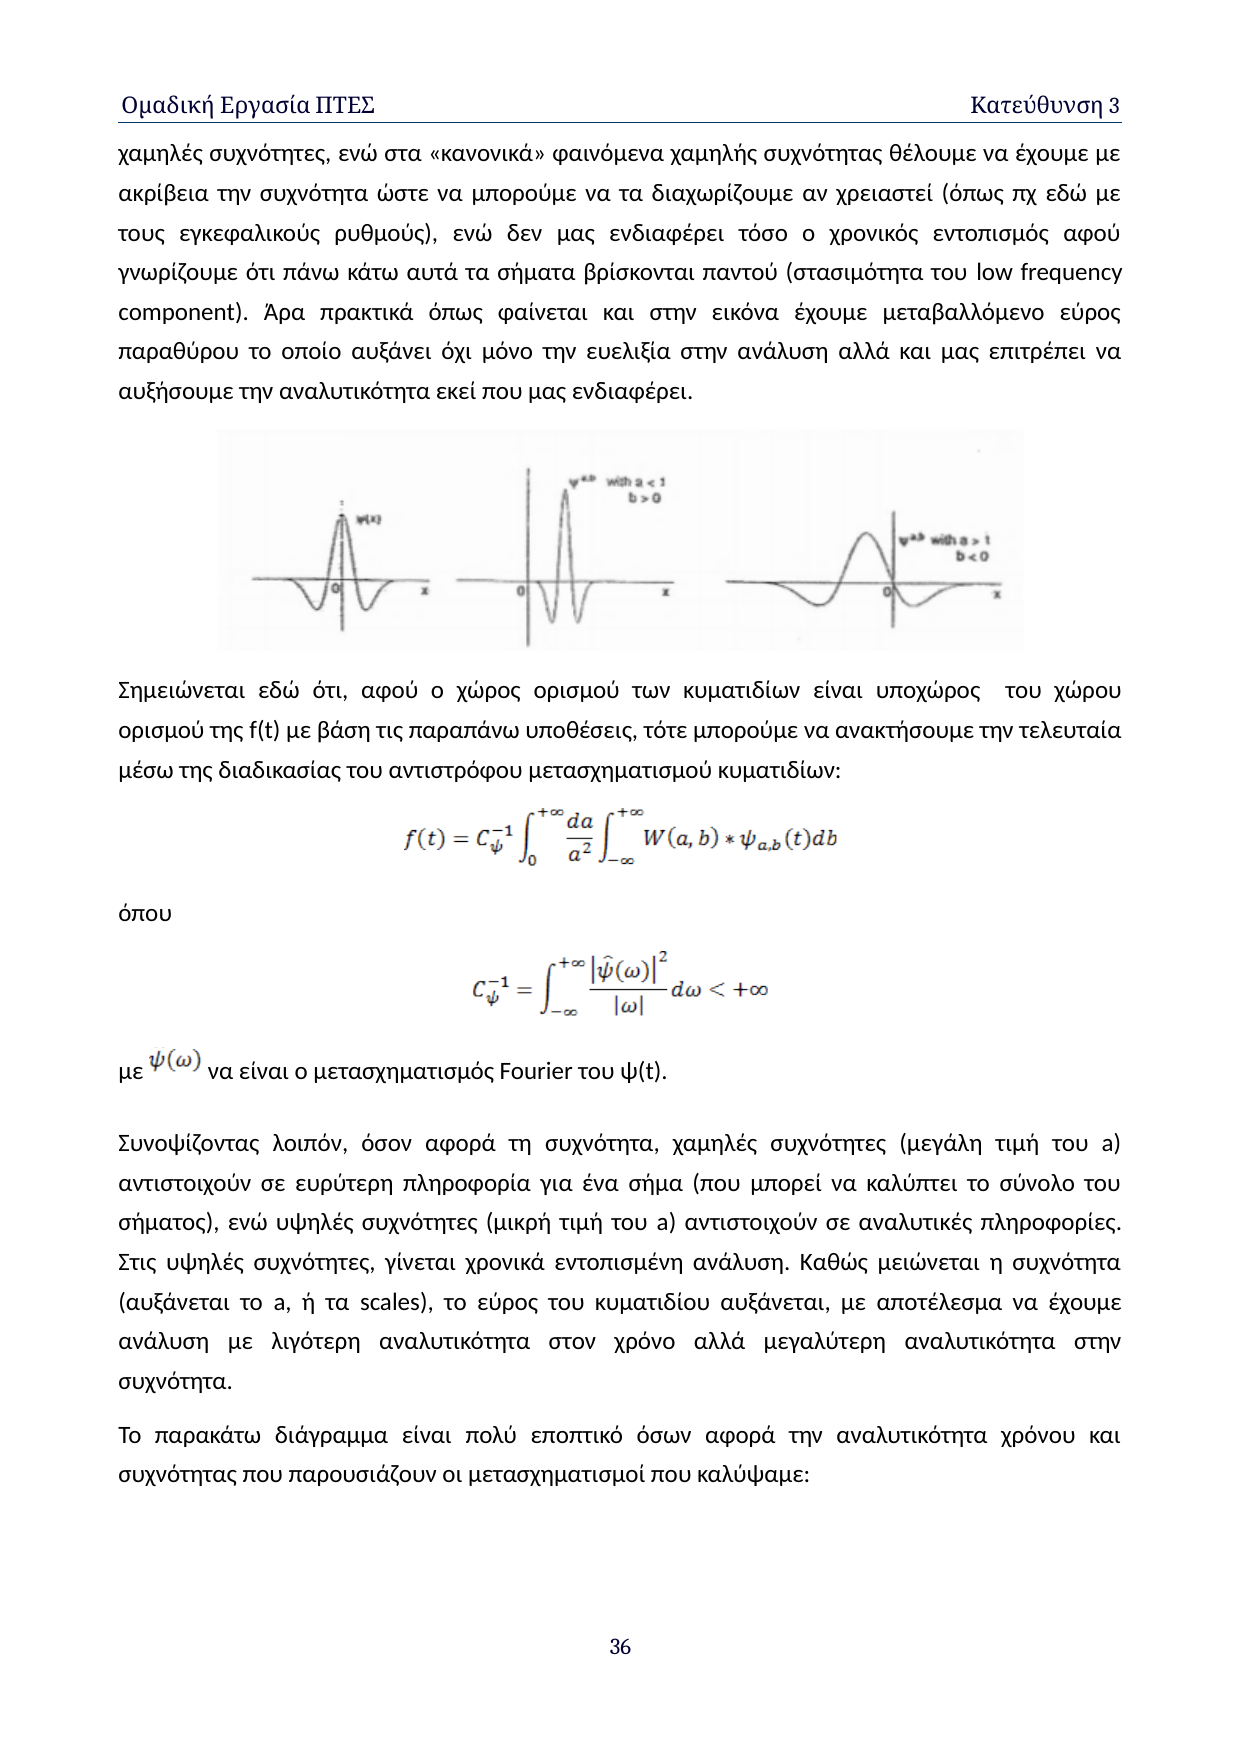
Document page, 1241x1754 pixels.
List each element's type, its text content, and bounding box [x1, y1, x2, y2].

text με να είναι ο μετασχηματισμός Fourier του ψ(t). [118, 1047, 1122, 1099]
picture [472, 951, 768, 1024]
text Το παρακάτω διάγραμμα είναι πολύ εποπτικό όσων αφορά την αναλυτικότητα χρόνου και συχνότητας που παρουσιάζουν οι μετασχηματισμοί που καλύψαμε: [118, 1419, 1122, 1489]
picture [217, 429, 1024, 651]
text χαμηλές συχνότητες, ενώ στα «κανονικά» φαινόμενα χαμηλής συχνότητας θέλουμε να έχουμε με ακρίβεια την συχνότητα ώστε να μπορούμε να τα διαχωρίζουμε αν χρειαστεί (όπως πχ εδώ με τους εγκεφαλικούς ρυθμούς), ενώ δεν μας ενδιαφέρει τόσο ο χρονικός εντοπισμός αφού γνωρίζουμε ότι πάνω κάτω αυτά τα σήματα βρίσκονται παντού (στασιμότητα του low frequency component). Άρα πρακτικά όπως φαίνεται και στην εικόνα έχουμε μεταβαλλόμενο εύρος παραθύρου το οποίο αυξάνει όχι μόνο την ευελιξία στην ανάλυση αλλά και μας επιτρέπει να αυξήσουμε την αναλυτικότητα εκεί που μας ενδιαφέρει. [118, 137, 1122, 406]
picture [149, 1047, 202, 1080]
text Σημειώνεται εδώ ότι, αφού ο χώρος ορισμού των κυματιδίων είναι υποχώρος του χώρου ορισμού της f(t) με βάση τις παραπάνω υποθέσεις, τότε μπορούμε να ανακτήσουμε την τελευταία μέσω της διαδικασίας του αντιστρόφου μετασχηματισμού κυματιδίων: [118, 675, 1122, 784]
text όπου [118, 897, 1122, 928]
text Συνοψίζοντας λοιπόν, όσον αφορά τη συχνότητα, χαμηλές συχνότητες (μεγάλη τιμή του a) αντιστοιχούν σε ευρύτερη πληροφορία για ένα σήμα (που μπορεί να καλύπτει το σύνολο του σήματος), ενώ υψηλές συχνότητες (μικρή τιμή του a) αντιστοιχούν σε αναλυτικές πληροφορίες. Στις υψηλές συχνότητες, γίνεται χρονικά εντοπισμένη ανάλυση. Καθώς μειώνεται η συχνότητα (αυξάνεται το a, ή τα scales), το εύρος του κυματιδίου αυξάνεται, με αποτέλεσμα να έχουμε ανάλυση με λιγότερη αναλυτικότητα στον χρόνο αλλά μεγαλύτερη αναλυτικότητα στην συχνότητα. [118, 1127, 1122, 1395]
picture [404, 808, 837, 874]
